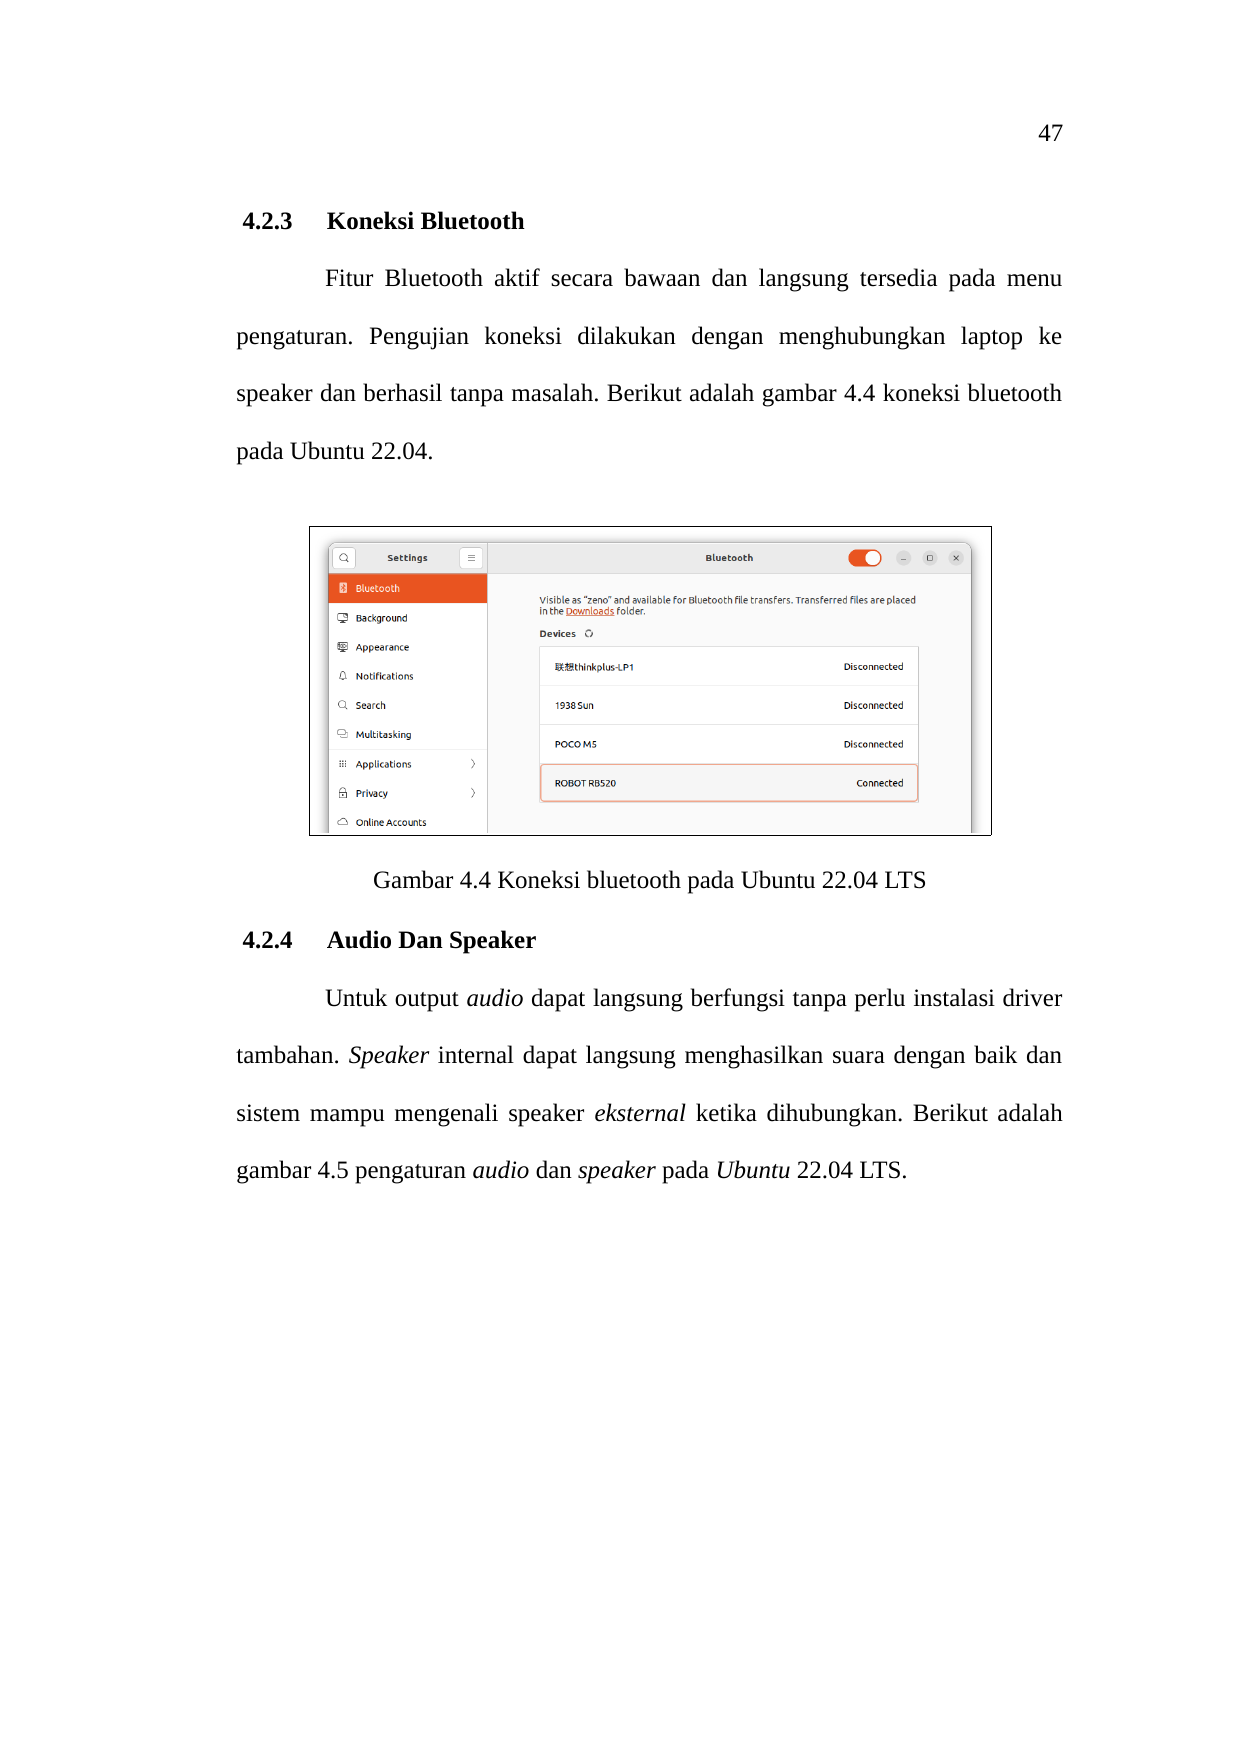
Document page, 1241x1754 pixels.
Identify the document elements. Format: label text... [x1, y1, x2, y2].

picture [311, 528, 988, 833]
text Fitur Bluetooth aktif secara bawaan dan langsung tersedia pada menu pengaturan. Pengujian koneksi dilakukan dengan menghubungkan laptop ke speaker dan berhasil tanpa masalah. Berikut adalah gambar 4.4 koneksi bluetooth pada Ubuntu 22.04. [236, 263, 1063, 465]
text Gambar 4.4 Koneksi bluetooth pada Ubuntu 22.04 LTS [294, 526, 1005, 893]
subtitle Koneksi Bluetooth [236, 206, 1063, 235]
text Untuk output audio dapat langsung berfungsi tanpa perlu instalasi driver tambahan. Speaker internal dapat langsung menghasilkan suara dengan baik dan sistem mampu mengenali speaker eksternal ketika dihubungkan. Berikut adalah gambar 4.5 pengaturan audio dan speaker pada Ubuntu 22.04 LTS. [236, 983, 1063, 1184]
subtitle Audio dan Speaker [236, 925, 1063, 954]
